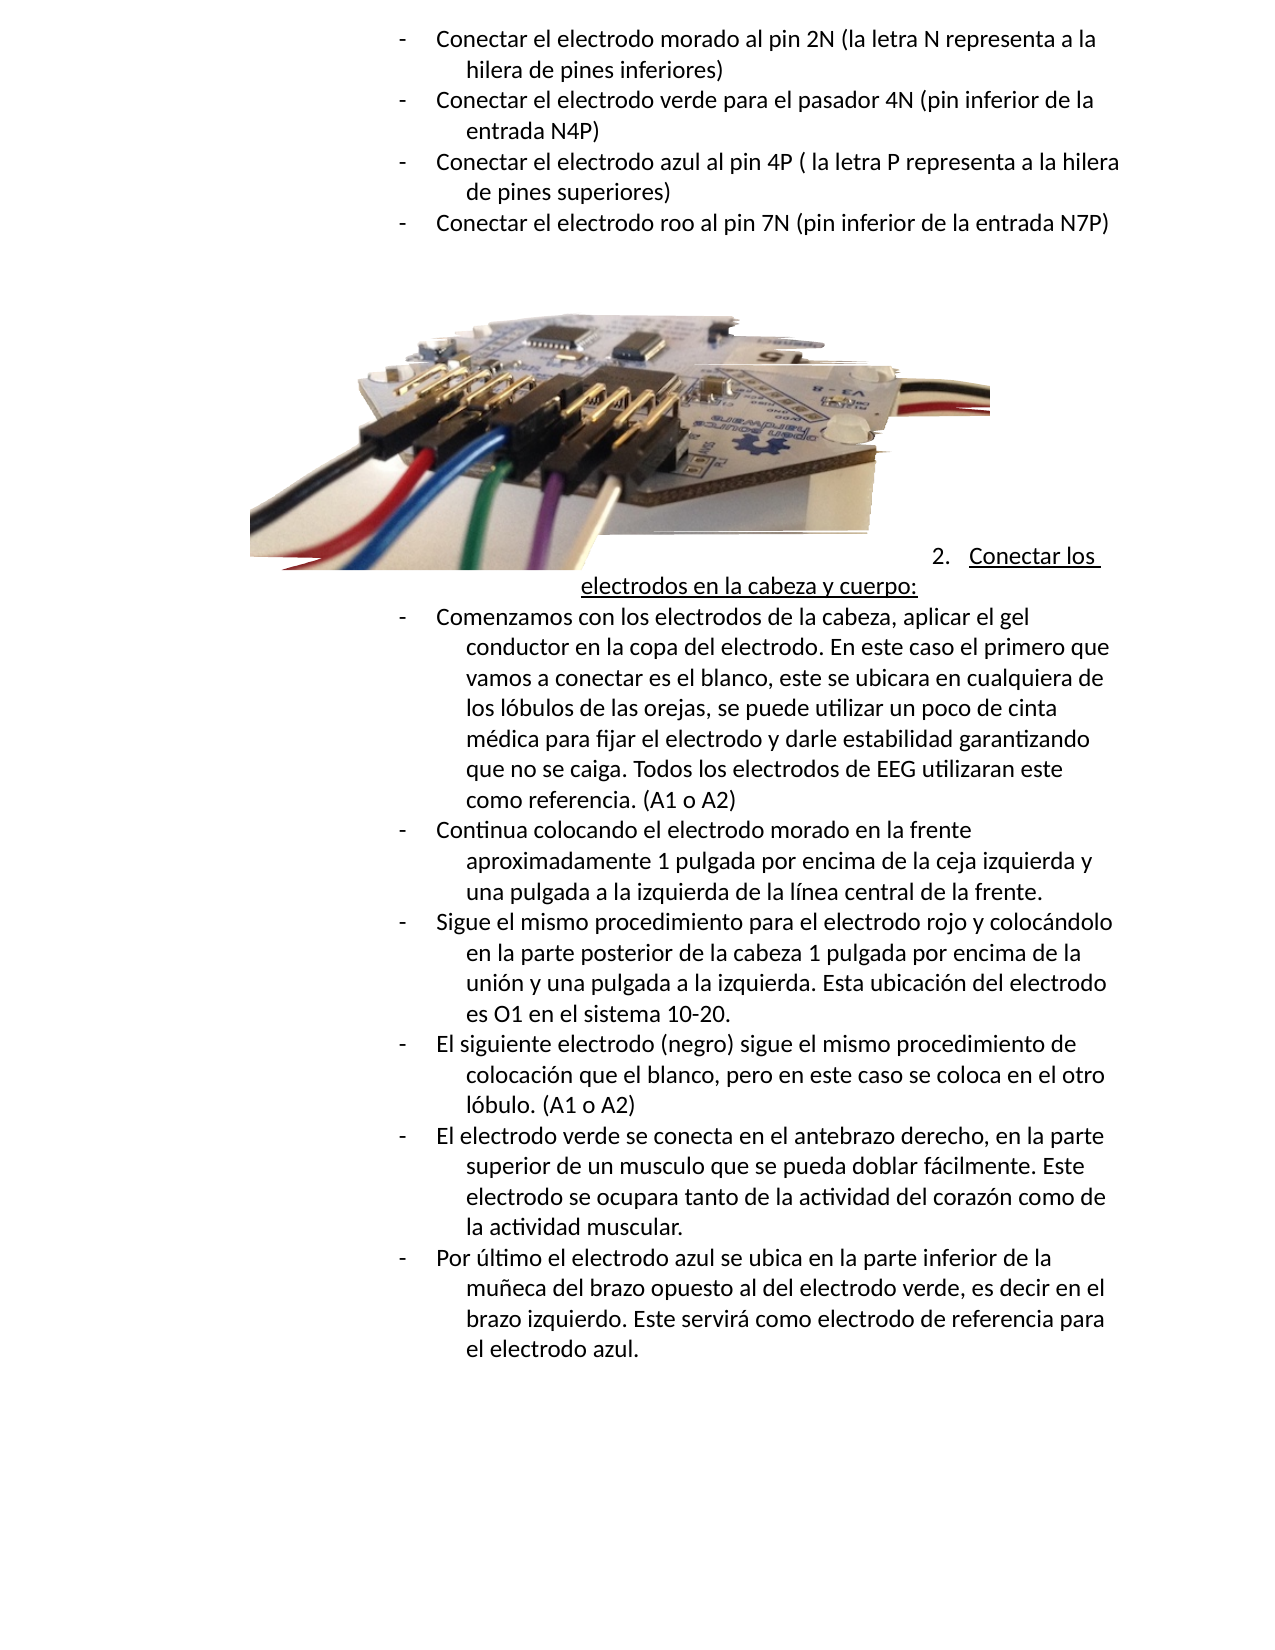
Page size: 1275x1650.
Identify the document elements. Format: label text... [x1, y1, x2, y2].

list El siguiente electrodo (negro) sigue el mismo procedimiento de colocación que el blanco, pero en este caso se coloca en el otro lóbulo. (A1 o A2) [399, 1028, 1122, 1120]
list Por último el electrodo azul se ubica en la parte inferior de la muñeca del brazo opuesto al del electrodo verde, es decir en el brazo izquierdo. Este servirá como electrodo de referencia para el electrodo azul. [399, 1242, 1122, 1364]
list Continua colocando el electrodo morado en la frente aproximadamente 1 pulgada por encima de la ceja izquierda y una pulgada a la izquierda de la línea central de la frente. [399, 815, 1122, 906]
list Conectar el electrodo roo al pin 7N (pin inferior de la entrada N7P) [399, 207, 1122, 237]
list El electrodo verde se conecta en el antebrazo derecho, en la parte superior de un musculo que se pueda doblar fácilmente. Este electrodo se ocupara tanto de la actividad del corazón como de la actividad muscular. [399, 1120, 1122, 1242]
list Conectar el electrodo morado al pin 2N (la letra N representa a la hilera de pines inferiores) [399, 24, 1122, 85]
list Sigue el mismo procedimiento para el electrodo rojo y colocándolo en la parte posterior de la cabeza 1 pulgada por encima de la unión y una pulgada a la izquierda. Esta ubicación del electrodo es O1 en el sistema 10-20. [399, 906, 1122, 1028]
list Comenzamos con los electrodos de la cabeza, aplicar el gel conductor en la copa del electrodo. En este caso el primero que vamos a conectar es el blanco, este se ubicara en cualquiera de los lóbulos de las orejas, se puede utilizar un poco de cinta médica para fijar el electrodo y darle estabilidad garantizando que no se caiga. Todos los electrodos de EEG utilizaran este como referencia. (A1 o A2) [399, 601, 1122, 815]
list Conectar los electrodos en la cabeza y cuerpo: [513, 357, 1122, 601]
list Conectar el electrodo verde para el pasador 4N (pin inferior de la entrada N4P) [399, 85, 1122, 146]
list Esta imagen muestra una imagen en perspectiva de las entradas de los electrodos. Los pines inferiores (N) y los pines superiores (P) [281, 265, 1206, 326]
list Conectar el electrodo azul al pin 4P ( la letra P representa a la hilera de pines superiores) [399, 146, 1122, 207]
